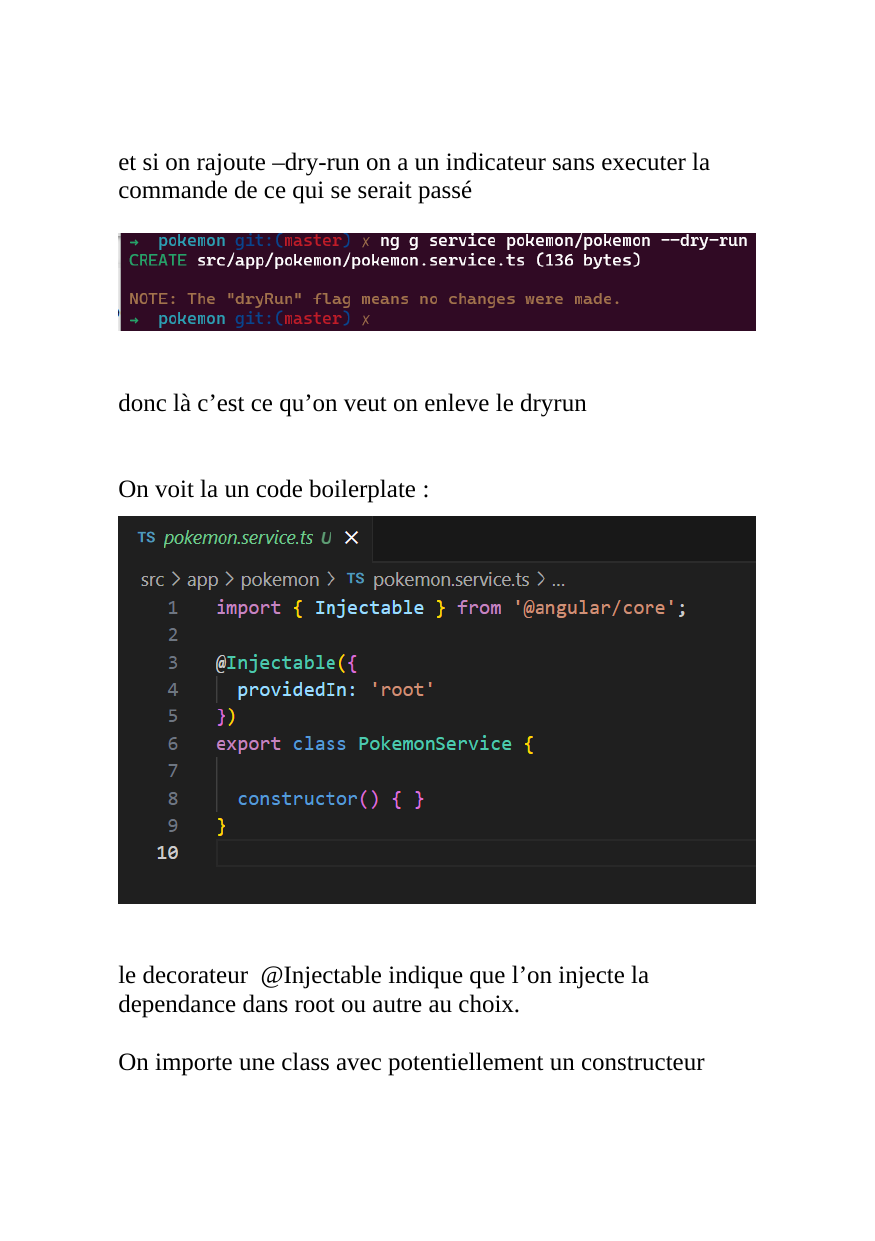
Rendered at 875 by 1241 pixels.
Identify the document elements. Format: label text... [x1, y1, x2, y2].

picture [118, 516, 756, 904]
text et si on rajoute –dry-run on a un indicateur sans executer la commande de ce qui se serait passé [118, 147, 756, 204]
text le decorateur @Injectable indique que l’on injecte la dependance dans root ou autre au choix. [118, 961, 756, 1018]
text On voit la un code boilerplate : [118, 474, 756, 503]
text On importe une class avec potentiellement un constructeur [118, 1047, 756, 1076]
picture [118, 233, 756, 331]
text donc là c’est ce qu’on veut on enleve le dryrun [118, 388, 756, 417]
